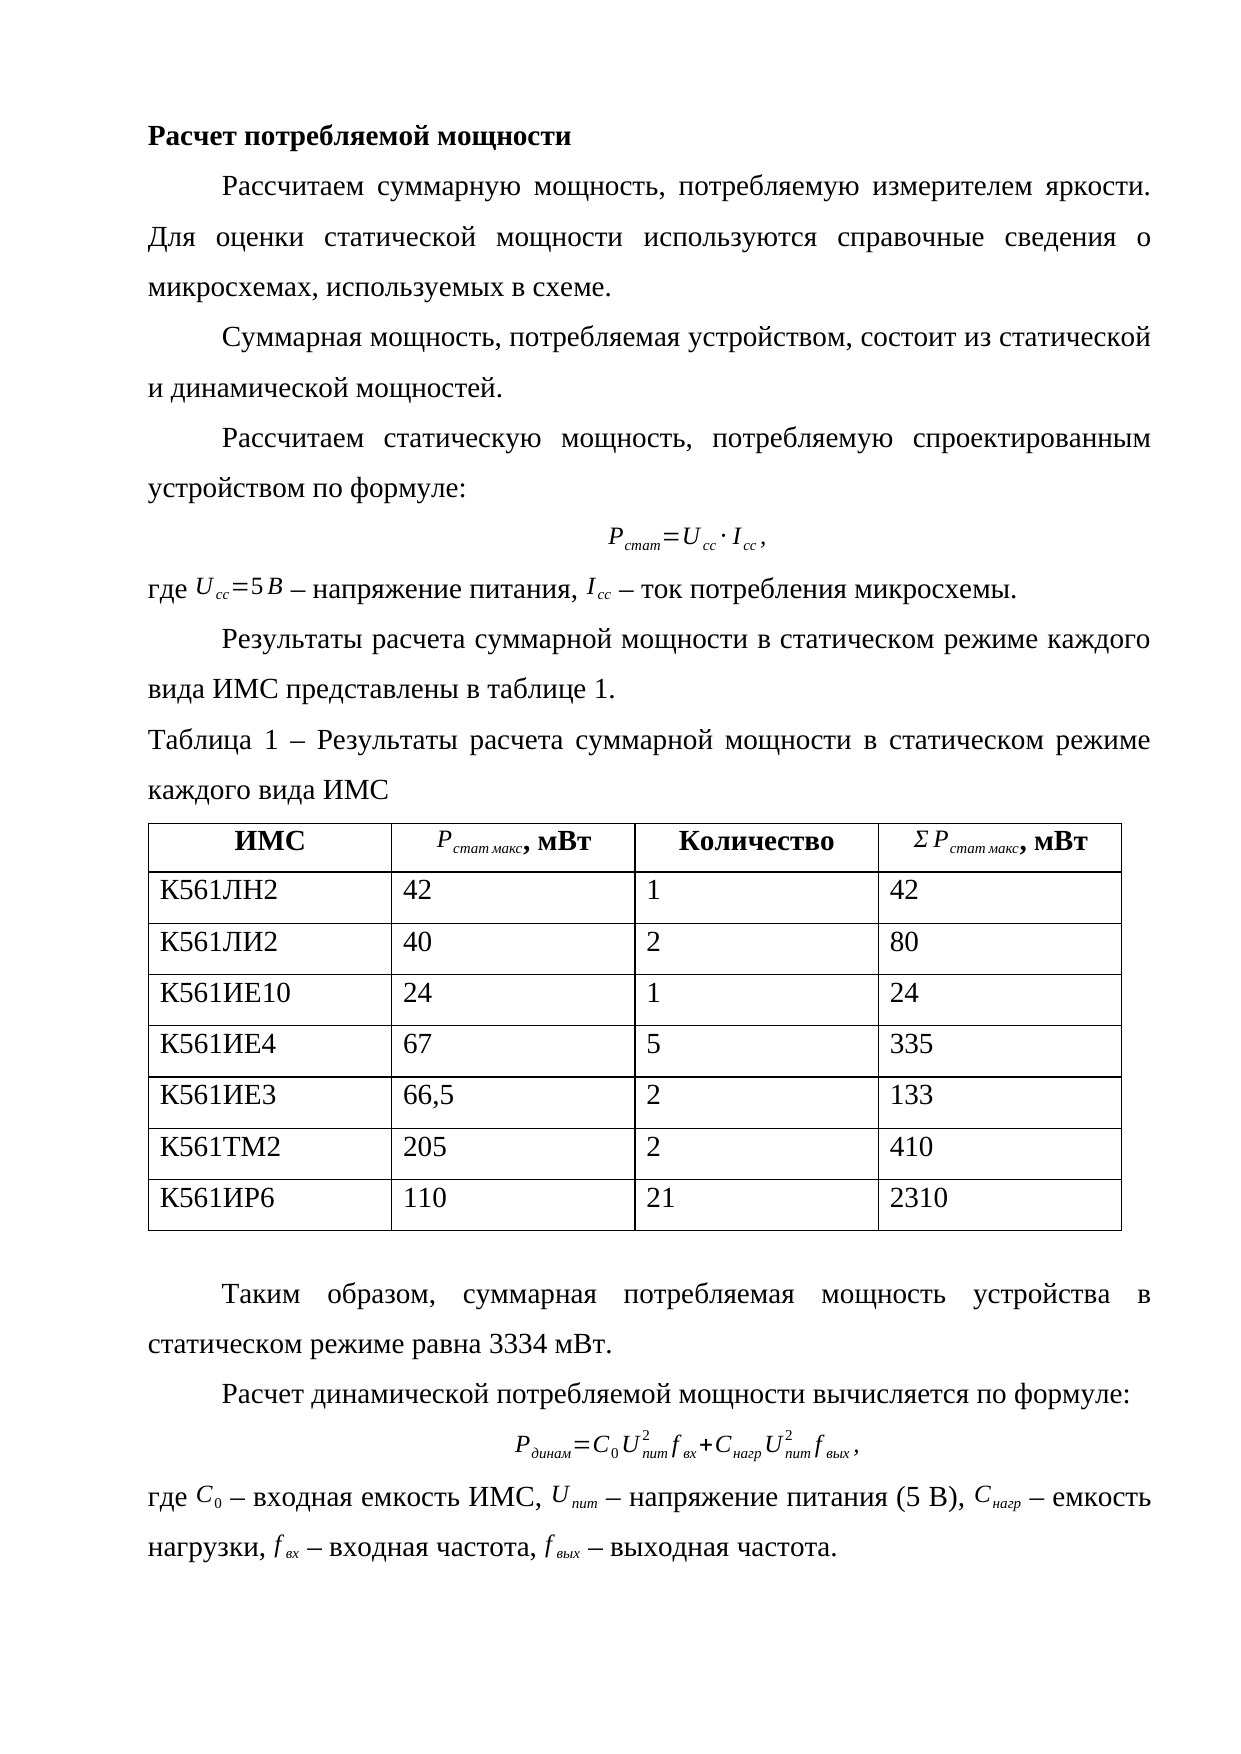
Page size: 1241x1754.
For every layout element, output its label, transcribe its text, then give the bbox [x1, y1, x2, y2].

table_cell 5 [636, 1026, 878, 1076]
text Расчет динамической потребляемой мощности вычисляется по формуле: [148, 1377, 1152, 1410]
table_header , мВт [879, 824, 1121, 871]
table_cell 205 [392, 1129, 634, 1179]
table_cell 24 [879, 975, 1121, 1025]
table_cell 1 [636, 975, 878, 1025]
text Таким образом, суммарная потребляемая мощность устройства в статическом режиме равна 3334 мВт. [148, 1276, 1152, 1360]
table_cell 42 [392, 873, 634, 923]
text Результаты расчета суммарной мощности в статическом режиме каждого вида ИМС представлены в таблице 1. [148, 621, 1152, 705]
table_cell К561ЛИ2 [149, 924, 391, 974]
table_cell 2 [636, 1078, 878, 1128]
table_cell 2 [636, 1129, 878, 1179]
table_cell К561ИЕ3 [149, 1078, 391, 1128]
table_cell 133 [879, 1078, 1121, 1128]
table_cell 24 [392, 975, 634, 1025]
table_cell 1 [636, 873, 878, 923]
table_cell 110 [392, 1180, 634, 1230]
table_cell К561ИЕ4 [149, 1026, 391, 1076]
table_cell 67 [392, 1026, 634, 1076]
text Рассчитаем статическую мощность, потребляемую спроектированным устройством по формуле: [148, 420, 1152, 504]
table_header , мВт [392, 824, 634, 871]
table_header Количество [636, 824, 878, 871]
table_cell 42 [879, 873, 1121, 923]
text Суммарная мощность, потребляемая устройством, состоит из статической и динамической мощностей. [148, 319, 1152, 403]
table_cell К561ТМ2 [149, 1129, 391, 1179]
table_cell 2310 [879, 1180, 1121, 1230]
table_cell 335 [879, 1026, 1121, 1076]
text Таблица 1 – Результаты расчета суммарной мощности в статическом режиме каждого вида ИМС [148, 722, 1152, 806]
table_cell 80 [879, 924, 1121, 974]
subtitle Расчет потребляемой мощности [148, 118, 1152, 152]
table_cell 66,5 [392, 1078, 634, 1128]
table_cell К561ЛН2 [149, 873, 391, 923]
table_cell 2 [636, 924, 878, 974]
table_cell К561ИР6 [149, 1180, 391, 1230]
text Рассчитаем суммарную мощность, потребляемую измерителем яркости. Для оценки статической мощности используются справочные сведения о микросхемах, используемых в схеме. [148, 168, 1152, 303]
table_header ИМС [149, 824, 391, 871]
text где – входная емкость ИМС, – напряжение питания (5 В), – емкость нагрузки, – входная частота, – выходная частота. [148, 1479, 1152, 1563]
table_cell К561ИЕ10 [149, 975, 391, 1025]
table_cell 40 [392, 924, 634, 974]
table_cell 410 [879, 1129, 1121, 1179]
text где – напряжение питания, – ток потребления микросхемы. [148, 571, 1152, 604]
table_cell 21 [636, 1180, 878, 1230]
